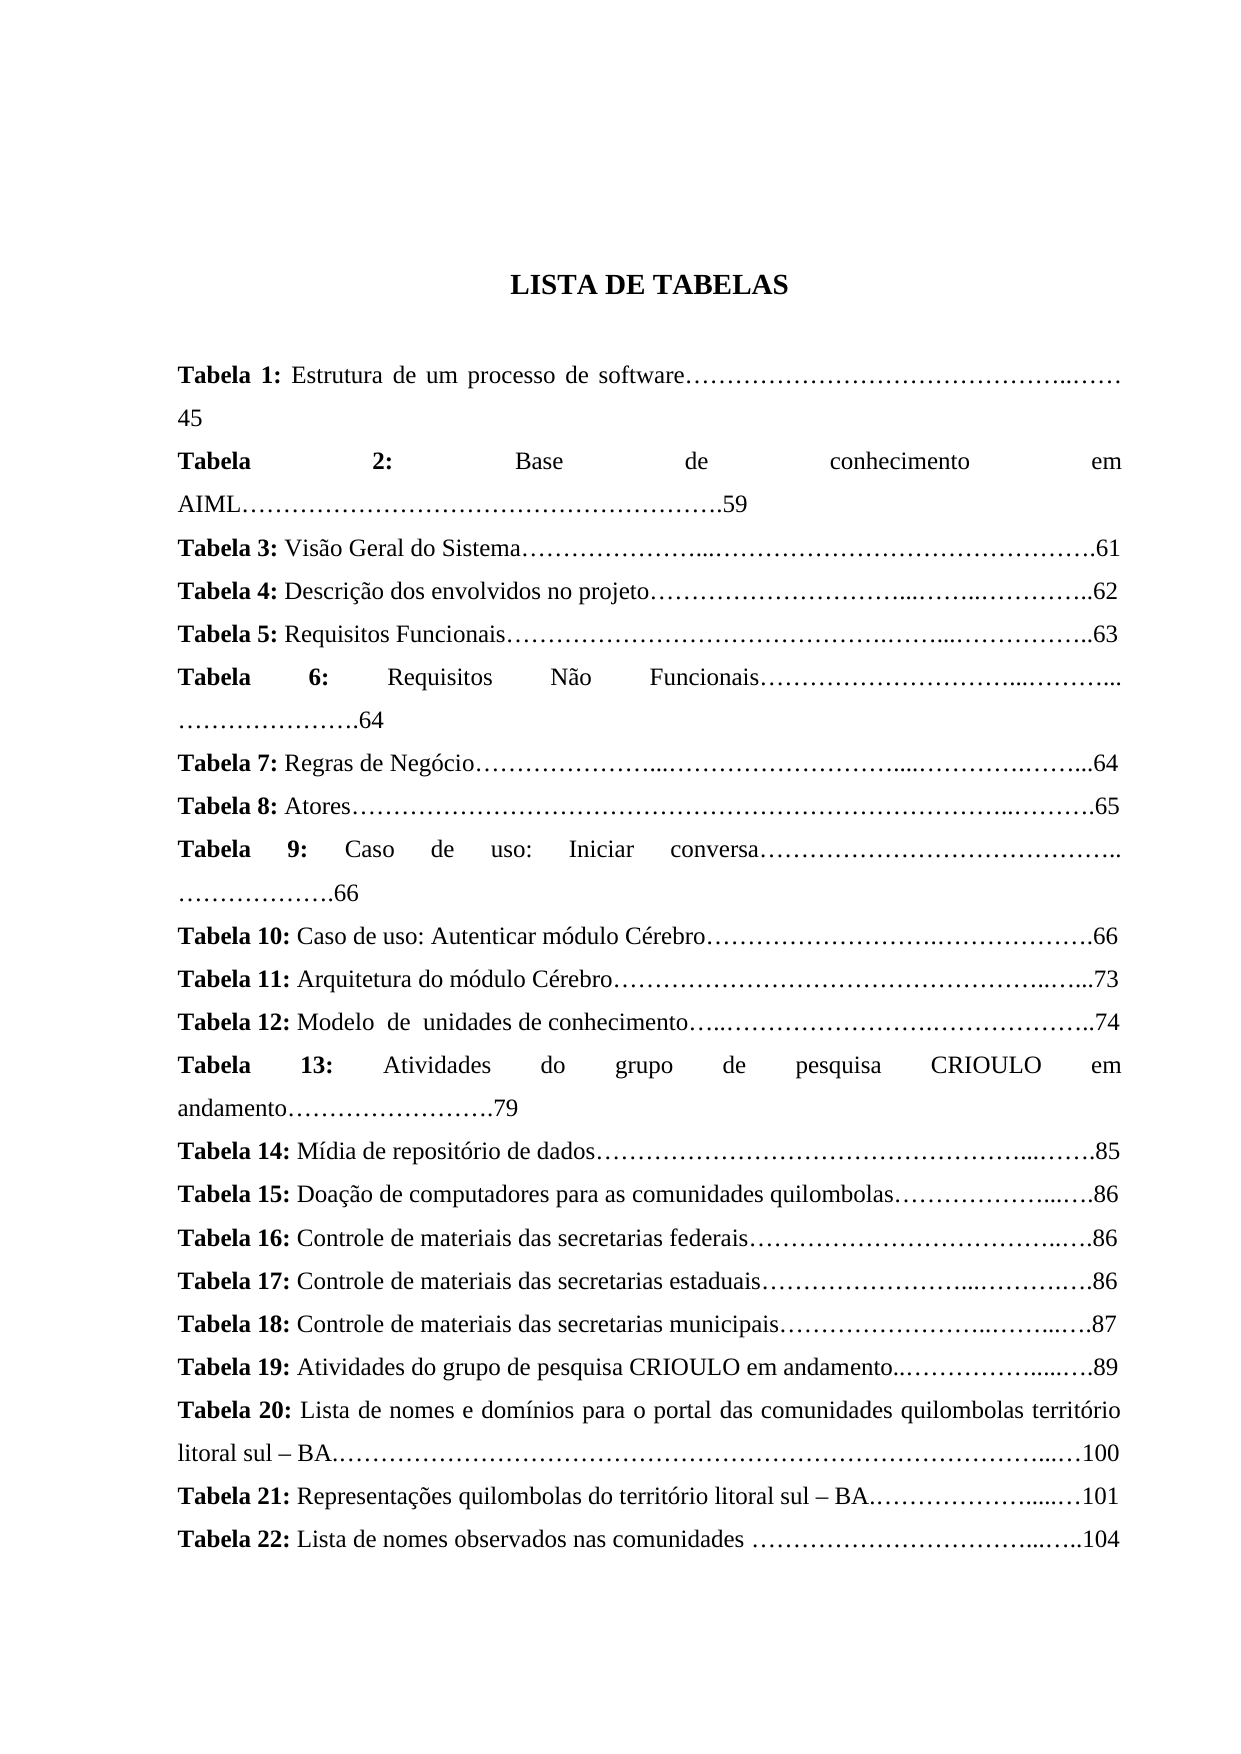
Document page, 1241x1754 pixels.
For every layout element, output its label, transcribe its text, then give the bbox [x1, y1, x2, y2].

text Tabela 20: Lista de nomes e domínios para o portal das comunidades quilombolas território litoral sul – BA.…………………………………………………………………………...…100 [177, 1395, 1122, 1467]
text Tabela 16: Controle de materiais das secretarias federais………………………………..….86 [177, 1223, 1122, 1251]
text Tabela 8: Atores……………………………………………………………………..……….65 [177, 791, 1122, 820]
text Tabela 15: Doação de computadores para as comunidades quilombolas………………...….86 [177, 1179, 1122, 1208]
text Tabela 1: Estrutura de um processo de software………………………………………..……45 [177, 360, 1122, 432]
text Tabela 19: Atividades do grupo de pesquisa CRIOULO em andamento..…………….....….89 [177, 1352, 1122, 1381]
text Tabela 7: Regras de Negócio…………………...………………………....………….……...64 [177, 748, 1122, 777]
text Tabela 17: Controle de materiais das secretarias estaduais……………………...……….….86 [177, 1266, 1122, 1294]
text Tabela 3: Visão Geral do Sistema…………………...……………………………………….61 [177, 533, 1122, 561]
text Tabela 11: Arquitetura do módulo Cérebro……………………………………………..…...73 [177, 964, 1122, 993]
text Tabela 5: Requisitos Funcionais……………………………………….……...……………..63 [177, 619, 1122, 648]
text Tabela 13: Atividades do grupo de pesquisa CRIOULO em andamento…………………….79 [177, 1050, 1122, 1122]
text Tabela 9: Caso de uso: Iniciar conversa……………………………………..……………….66 [177, 834, 1122, 906]
text Tabela 4: Descrição dos envolvidos no projeto…………………………...……..…………..62 [177, 576, 1122, 604]
text Tabela 6: Requisitos Não Funcionais…………………………...………...………………….64 [177, 662, 1122, 734]
text Tabela 10: Caso de uso: Autenticar módulo Cérebro……………………….……………….66 [177, 921, 1122, 949]
text Tabela 21: Representações quilombolas do território litoral sul – BA.……………….....…101 [177, 1481, 1122, 1510]
text Tabela 22: Lista de nomes observados nas comunidades ……………………………...…..104 [177, 1524, 1122, 1553]
text Tabela 18: Controle de materiais das secretarias municipais……………………..……...….87 [177, 1309, 1122, 1338]
text Tabela 2: Base de conhecimento em AIML………………………………………………….59 [177, 446, 1122, 518]
text Tabela 14: Mídia de repositório de dados……………………………………………...…….85 [177, 1136, 1122, 1165]
text LISTA DE TABELAS [177, 267, 1122, 300]
text Tabela 12: Modelo de unidades de conhecimento…..…………………….………………..74 [177, 1007, 1122, 1036]
